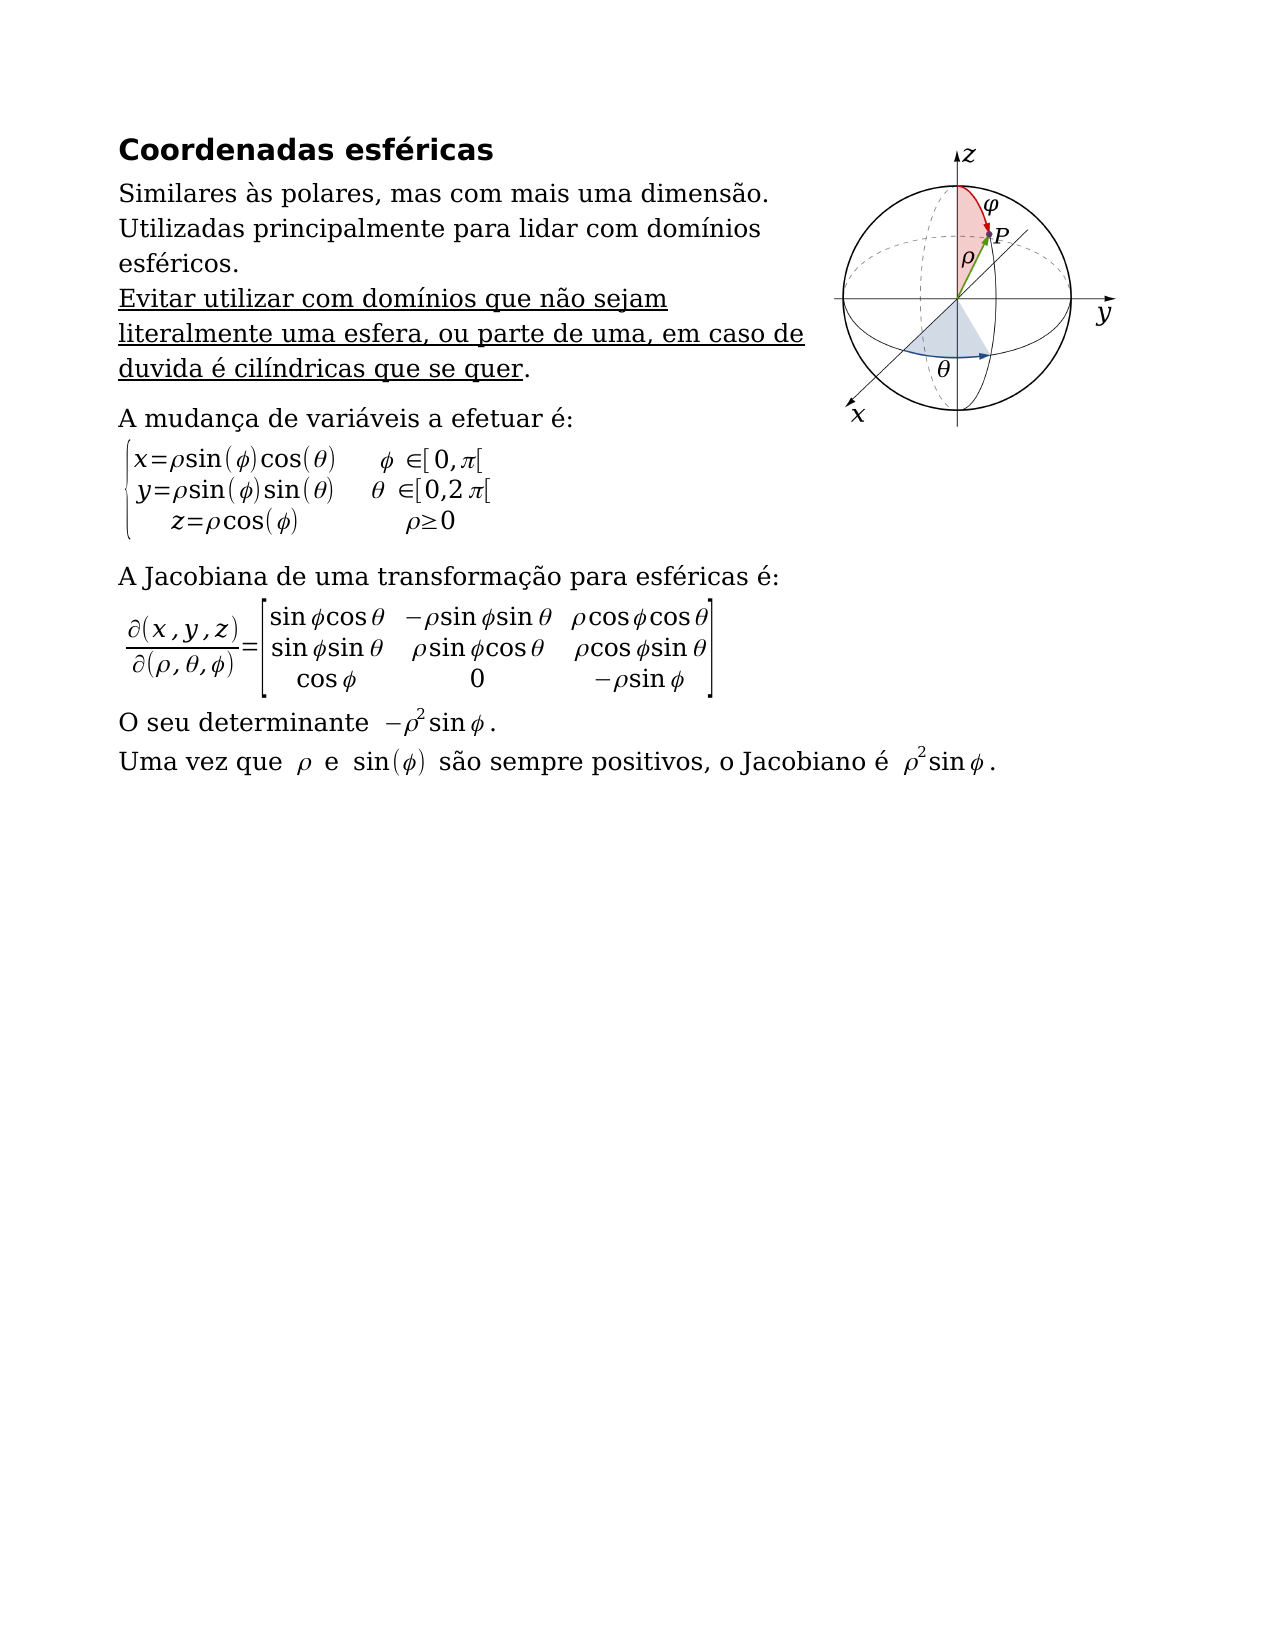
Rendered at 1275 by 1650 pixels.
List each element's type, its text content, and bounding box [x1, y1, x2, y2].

picture [830, 145, 1117, 428]
text [1117, 179, 1157, 383]
subtitle Coordenadas esféricas [118, 133, 1157, 167]
text A mudança de variáveis a efetuar é: [118, 404, 1157, 542]
text A Jacobiana de uma transformação para esféricas é: O seu determinante . Uma vez que e são sempre positivos, o Jacobiano é . [118, 562, 1157, 777]
text Similares às polares, mas com mais uma dimensão. Utilizadas principalmente para lidar com domínios esféricos. Evitar utilizar com domínios que não sejam literalmente uma esfera, ou parte de uma, em caso de duvida é cilíndricas que se quer. [118, 179, 830, 383]
